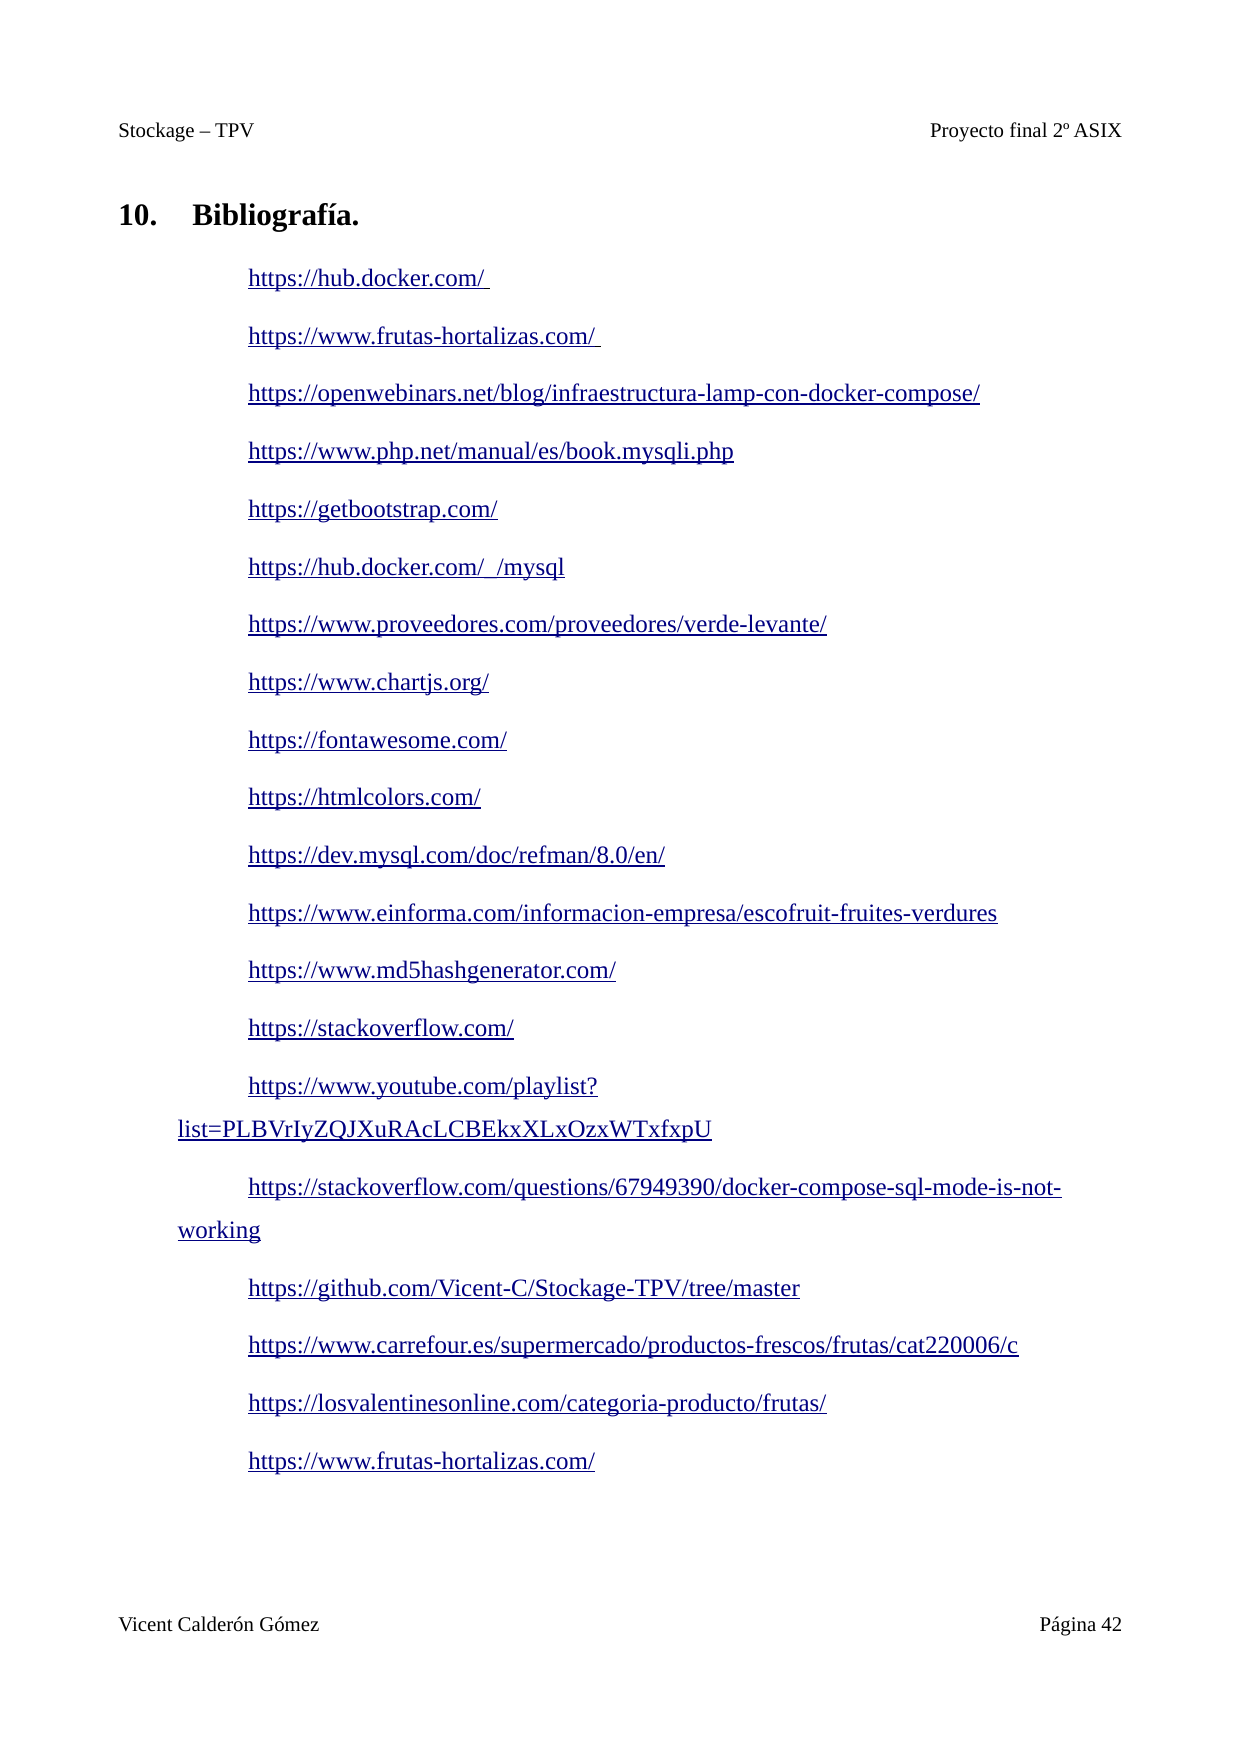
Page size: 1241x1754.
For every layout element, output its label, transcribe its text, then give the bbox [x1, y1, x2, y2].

text https://hub.docker.com/ [177, 263, 1122, 292]
text https://www.md5hashgenerator.com/ [177, 956, 1122, 984]
text https://www.frutas-hortalizas.com/ [177, 1446, 1122, 1474]
text https://www.php.net/manual/es/book.mysqli.php [177, 436, 1122, 465]
text https://getbootstrap.com/ [177, 494, 1122, 523]
text https://htmlcolors.com/ [177, 782, 1122, 811]
text https://stackoverflow.com/questions/67949390/docker-compose-sql-mode-is-not-working [177, 1172, 1122, 1244]
text https://dev.mysql.com/doc/refman/8.0/en/ [177, 840, 1122, 869]
text https://www.chartjs.org/ [177, 667, 1122, 696]
subtitle Bibliografía. [118, 197, 1122, 233]
text https://www.carrefour.es/supermercado/productos-frescos/frutas/cat220006/c [177, 1330, 1122, 1359]
text https://github.com/Vicent-C/Stockage-TPV/tree/master [177, 1273, 1122, 1301]
text https://hub.docker.com/_/mysql [177, 552, 1122, 580]
text https://www.proveedores.com/proveedores/verde-levante/ [177, 609, 1122, 638]
text https://losvalentinesonline.com/categoria-producto/frutas/ [177, 1388, 1122, 1417]
text https://www.youtube.com/playlist?list=PLBVrIyZQJXuRAcLCBEkxXLxOzxWTxfxpU [177, 1071, 1122, 1143]
text https://openwebinars.net/blog/infraestructura-lamp-con-docker-compose/ [177, 378, 1122, 407]
text https://fontawesome.com/ [177, 725, 1122, 753]
text https://www.frutas-hortalizas.com/ [177, 321, 1122, 349]
text https://stackoverflow.com/ [177, 1013, 1122, 1042]
text https://www.einforma.com/informacion-empresa/escofruit-fruites-verdures [177, 898, 1122, 927]
